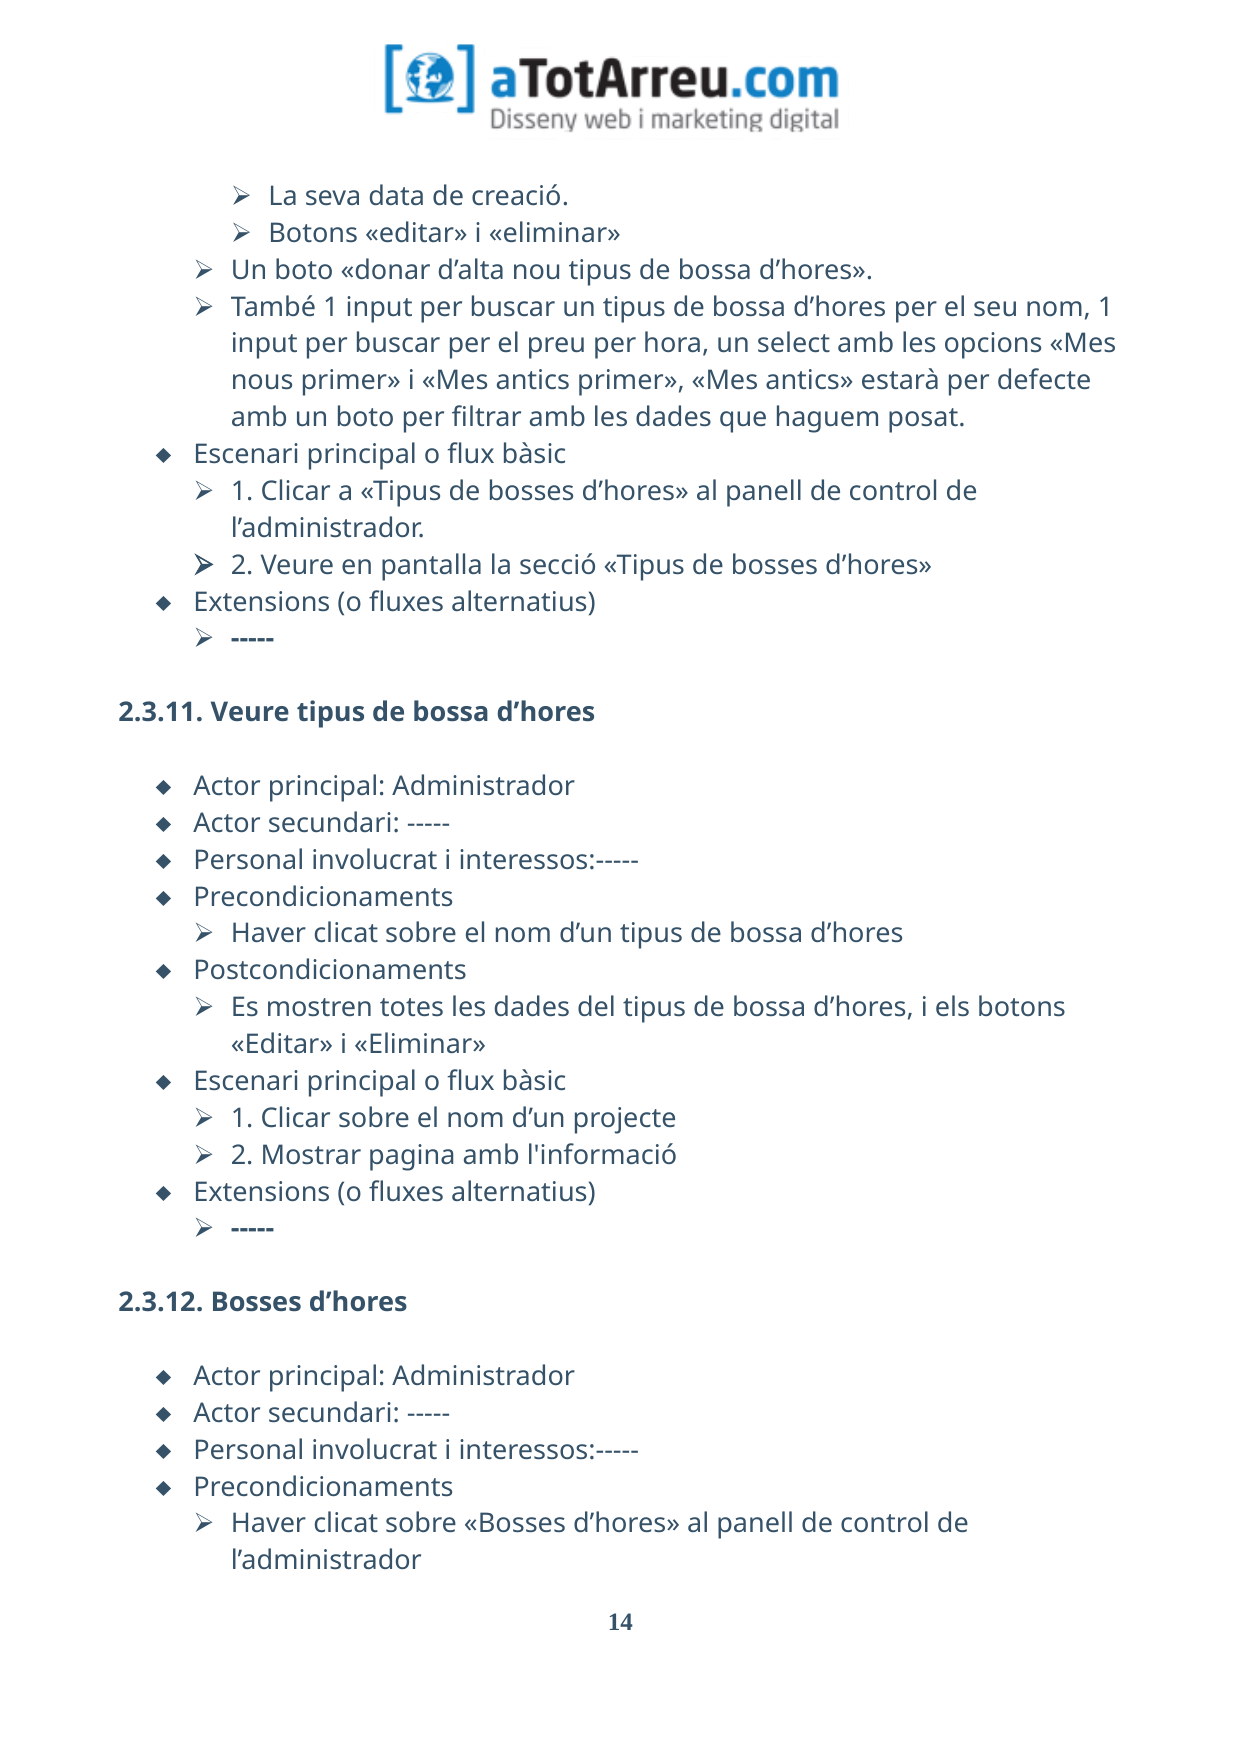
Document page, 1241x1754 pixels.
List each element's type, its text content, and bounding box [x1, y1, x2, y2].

picture [356, 37, 873, 141]
text 2.3.12. Bosses d’hores [118, 1283, 1122, 1319]
list També 1 input per buscar un tipus de bossa d’hores per el seu nom, 1 input per buscar per el preu per hora, un select amb les opcions «Mes nous primer» i «Mes antics primer», «Mes antics» estarà per defecte amb un boto per filtrar amb les dades que haguem posat. [193, 287, 1122, 434]
list 2. Mostrar pagina amb l'informació [193, 1135, 1122, 1172]
list Actor principal: Administrador [156, 1356, 1122, 1393]
list Extensions (o fluxes alternatius) [156, 1172, 1122, 1209]
list Postcondicionaments [156, 951, 1122, 988]
text 2.3.11. Veure tipus de bossa d’hores [118, 693, 1122, 729]
list La seva data de creació. [231, 176, 1122, 213]
list Haver clicat sobre el nom d’un tipus de bossa d’hores [193, 914, 1122, 951]
list Es mostren totes les dades del tipus de bossa d’hores, i els botons «Editar» i «Eliminar» [193, 988, 1122, 1061]
list Personal involucrat i interessos:----- [156, 840, 1122, 877]
list Personal involucrat i interessos:----- [156, 1430, 1122, 1467]
list Extensions (o fluxes alternatius) [156, 582, 1122, 619]
list 1. Clicar sobre el nom d’un projecte [193, 1098, 1122, 1135]
list Actor principal: Administrador [156, 766, 1122, 803]
list Un boto «donar d’alta nou tipus de bossa d’hores». [193, 250, 1122, 287]
list Actor secundari: ----- [156, 1393, 1122, 1430]
list Actor secundari: ----- [156, 803, 1122, 840]
list Botons «editar» i «eliminar» [231, 213, 1122, 250]
list Haver clicat sobre «Bosses d’hores» al panell de control de l’administrador [193, 1504, 1122, 1578]
list 2. Veure en pantalla la secció «Tipus de bosses d’hores» [193, 545, 1122, 582]
list Precondicionaments [156, 1467, 1122, 1504]
list ----- [193, 619, 1122, 656]
list ----- [193, 1209, 1122, 1246]
list Escenari principal o flux bàsic [156, 434, 1122, 471]
list 1. Clicar a «Tipus de bosses d’hores» al panell de control de l’administrador. [193, 471, 1122, 545]
list Escenari principal o flux bàsic [156, 1061, 1122, 1098]
list Precondicionaments [156, 877, 1122, 914]
